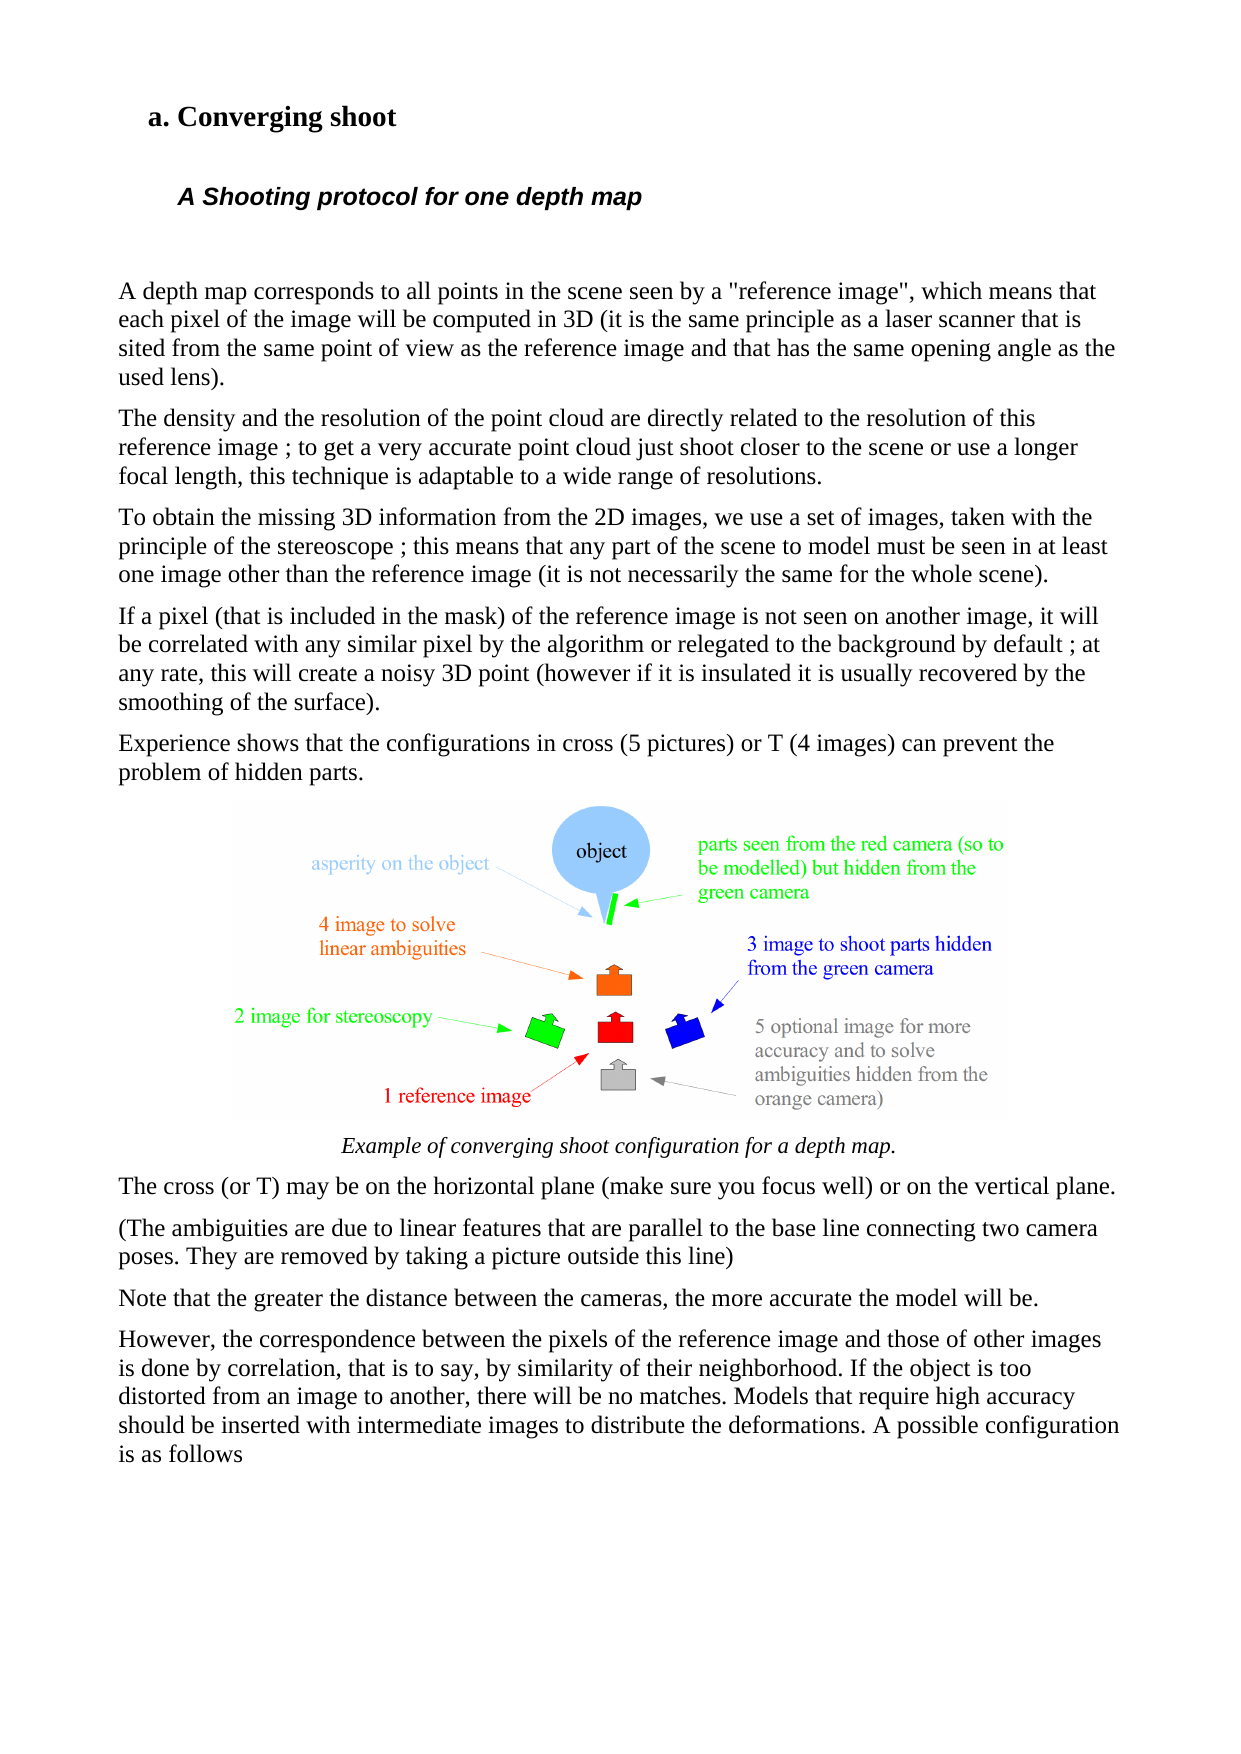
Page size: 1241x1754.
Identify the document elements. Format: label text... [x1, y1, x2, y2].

picture [231, 798, 1009, 1121]
subtitle a. Converging shoot [118, 99, 1122, 133]
text If a pixel (that is included in the mask) of the reference image is not seen on another image, it will be correlated with any similar pixel by the algorithm or relegated to the background by default ; at any rate, this will create a noisy 3D point (however if it is insulated it is usually recovered by the smoothing of the surface). [118, 601, 1122, 716]
text Experience shows that the configurations in cross (5 pictures) or T (4 images) can prevent the problem of hidden parts. [118, 728, 1122, 786]
text Note that the greater the distance between the cameras, the more accurate the model will be. [118, 1283, 1122, 1311]
text Example of converging shoot configuration for a depth map. [118, 1133, 1122, 1159]
text The cross (or T) may be on the horizontal plane (make sure you focus well) or on the vertical plane. [118, 1171, 1122, 1200]
text The density and the resolution of the point cloud are directly related to the resolution of this reference image ; to get a very accurate point cloud just shoot closer to the scene or use a longer focal length, this technique is adaptable to a wide range of resolutions. [118, 403, 1122, 489]
text To obtain the missing 3D information from the 2D images, we use a set of images, taken with the principle of the stereoscope ; this means that any part of the scene to model must be seen in at least one image other than the reference image (it is not necessarily the same for the whole scene). [118, 502, 1122, 588]
text (The ambiguities are due to linear features that are parallel to the base line connecting two camera poses. They are removed by taking a picture outside this line) [118, 1213, 1122, 1270]
text A depth map corresponds to all points in the scene seen by a "reference image", which means that each pixel of the image will be computed in 3D (it is the same principle as a laser scanner that is sited from the same point of view as the reference image and that has the same opening angle as the used lens). [118, 276, 1122, 391]
subtitle A Shooting protocol for one depth map [116, 182, 1122, 210]
text However, the correspondence between the pixels of the reference image and those of other images is done by correlation, that is to say, by similarity of their neighborhood. If the object is too distorted from an image to another, there will be no matches. Models that require high accuracy should be inserted with intermediate images to distribute the deformations. A possible configuration is as follows [118, 1324, 1122, 1468]
